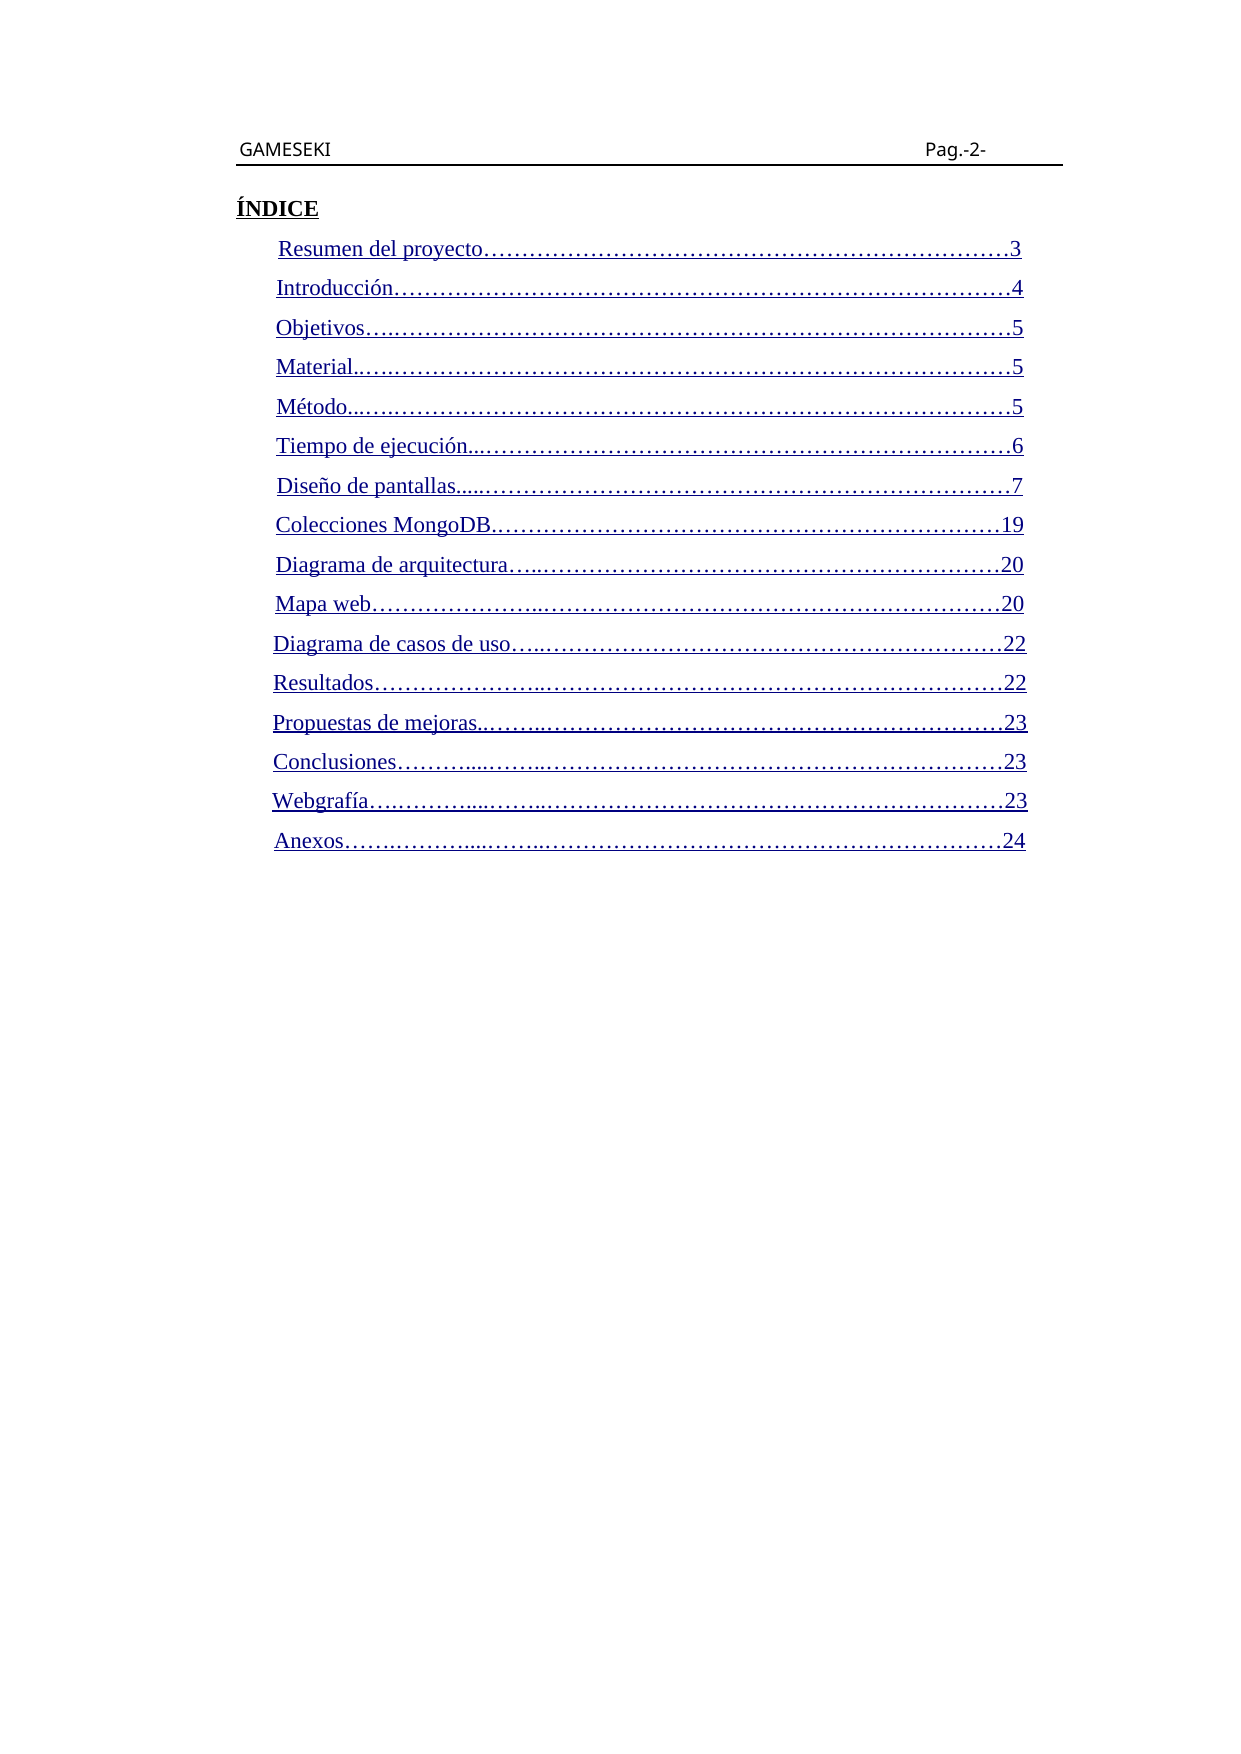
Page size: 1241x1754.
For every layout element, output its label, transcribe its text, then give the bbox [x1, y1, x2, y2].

text Webgrafía….………....……..……………………………………………………23 [236, 787, 1063, 814]
text Método...….………………………………………………………………………5 [236, 393, 1063, 419]
text Diseño de pantallas.....……………………………………………………………7 [236, 472, 1063, 498]
text Conclusiones………....……..……………………………………………………23 [236, 748, 1063, 774]
text Diagrama de arquitectura…..……………………………………………………20 [236, 551, 1063, 577]
text Tiempo de ejecución...……………………………………………………………6 [236, 432, 1063, 458]
text Objetivos….………………………………………………………………………5 [236, 314, 1063, 340]
text Material..….………………………………………………………………………5 [236, 353, 1063, 379]
text Anexos…….………....……..……………………………………………………24 [236, 827, 1063, 853]
text Colecciones MongoDB.…………………………………………………………19 [236, 511, 1063, 537]
text Diagrama de casos de uso…..……………………………………………………22 [236, 629, 1063, 656]
text Introducción………………………………………………………………………4 [236, 274, 1063, 301]
text Resumen del proyecto……………………………………………………………3 [236, 235, 1063, 261]
text Mapa web…………………..……………………………………………………20 [236, 590, 1063, 616]
text Resultados…………………..……………………………………………………22 [236, 669, 1063, 695]
text ÍNDICE [236, 195, 1063, 222]
text Propuestas de mejoras..……..……………………………………………………23 [236, 708, 1063, 735]
